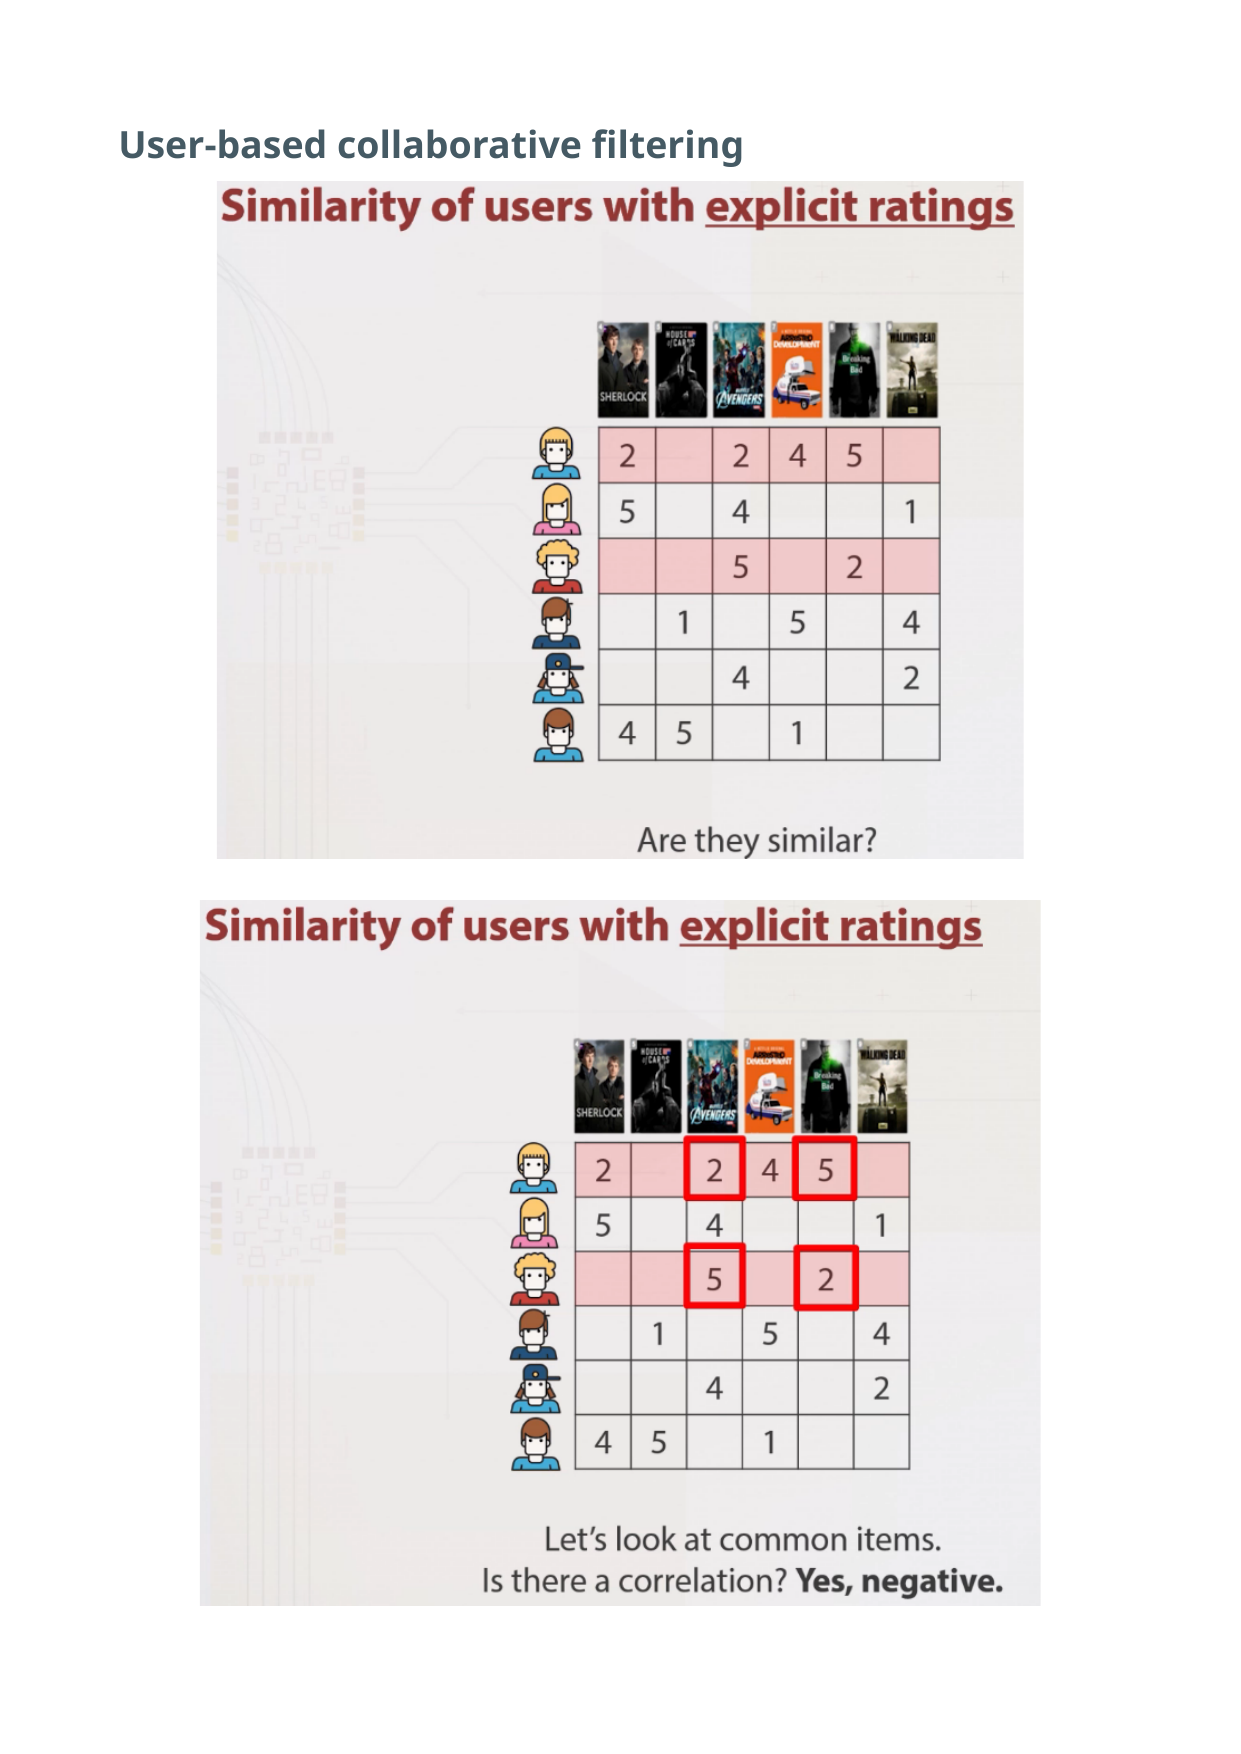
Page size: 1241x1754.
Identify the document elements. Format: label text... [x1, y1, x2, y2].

picture [199, 900, 1041, 1606]
picture [216, 181, 1024, 859]
subtitle User-based collaborative filtering [118, 118, 1122, 169]
